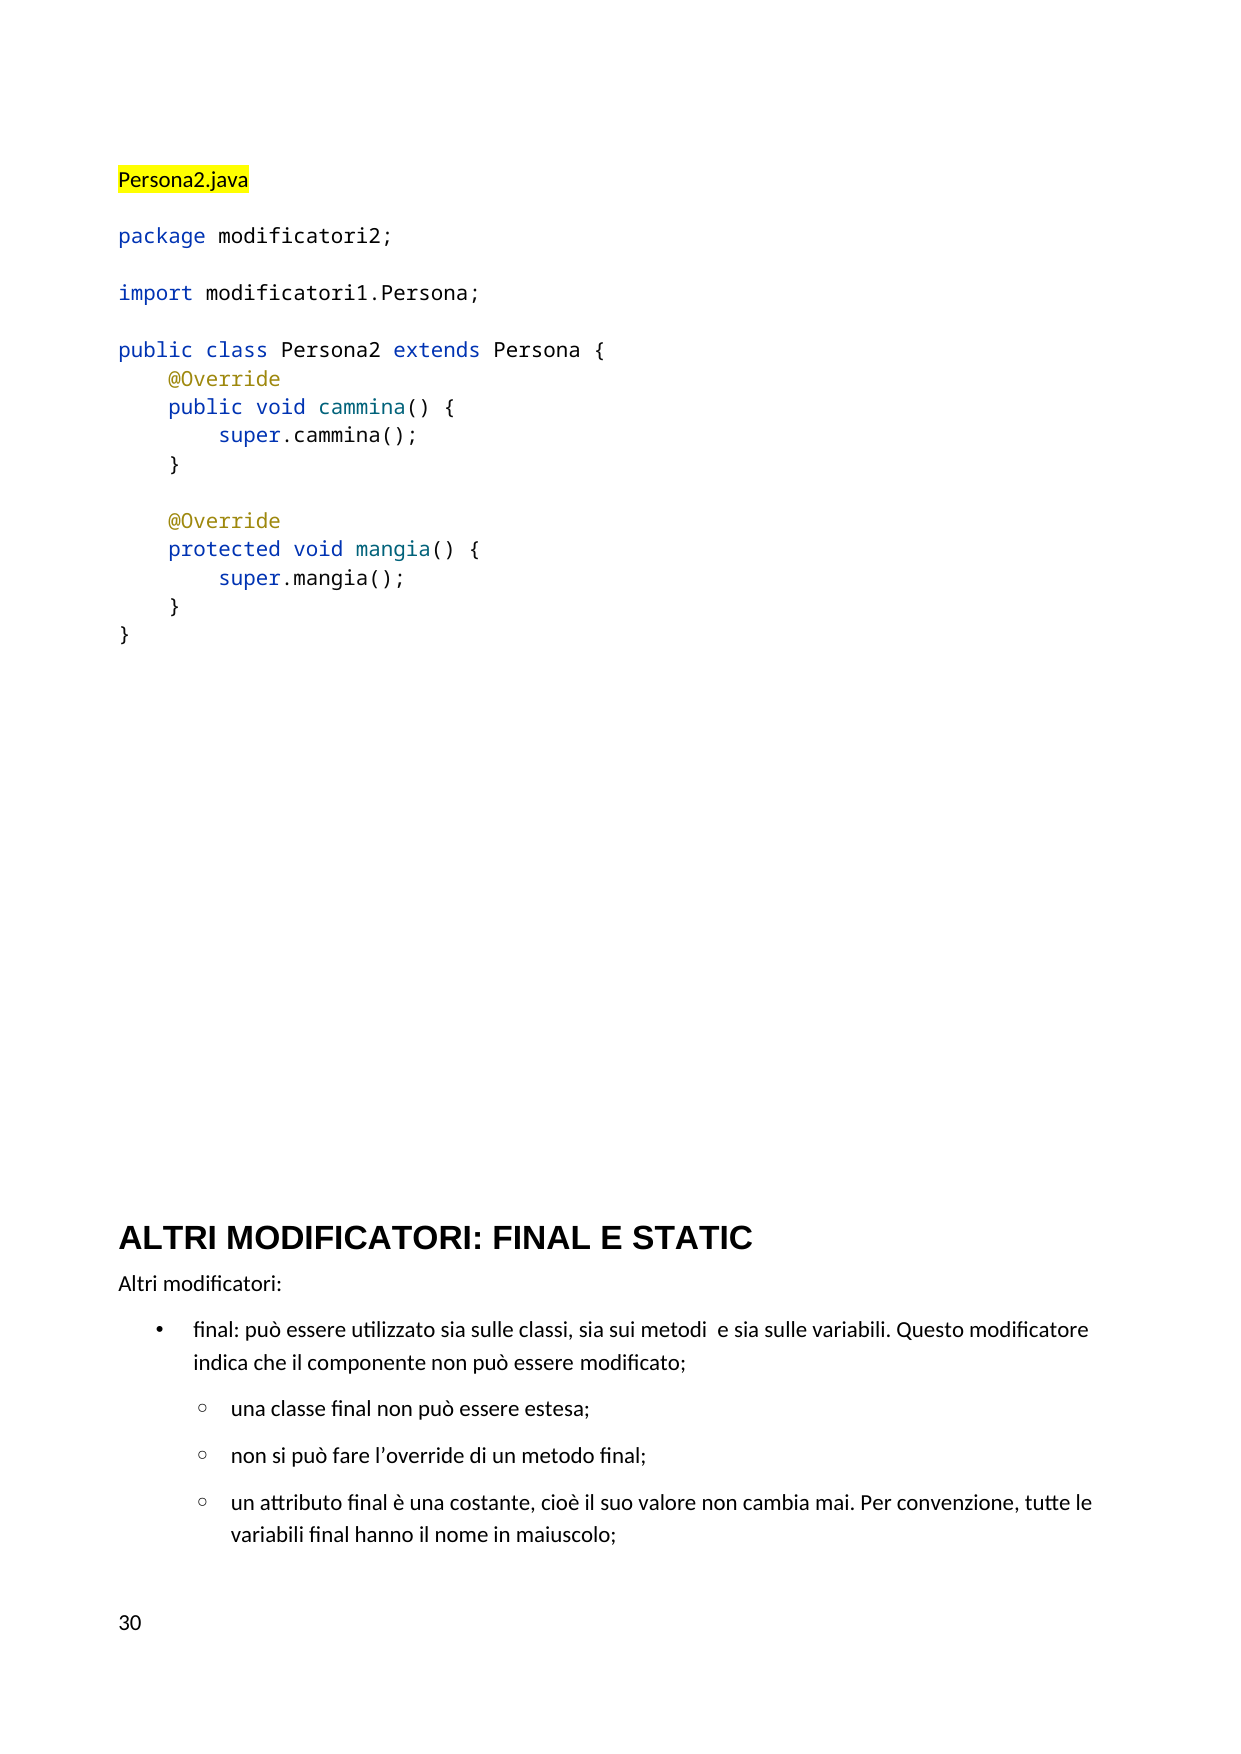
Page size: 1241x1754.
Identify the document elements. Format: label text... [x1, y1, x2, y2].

list final: può essere utilizzato sia sulle classi, sia sui metodi e sia sulle variabili. Questo modificatore indica che il componente non può essere modificato; [156, 1315, 1122, 1376]
list un attributo final è una costante, cioè il suo valore non cambia mai. Per convenzione, tutte le variabili final hanno il nome in maiuscolo; [193, 1488, 1122, 1548]
list una classe final non può essere estesa; [193, 1394, 1122, 1422]
list non si può fare l’override di un metodo final; [193, 1441, 1122, 1469]
text Persona2.java [118, 165, 1122, 193]
text Altri modificatori: [118, 1269, 1122, 1297]
subtitle ALTRI MODIFICATORI: FINAL E STATIC [118, 1217, 1122, 1256]
text package modificatori2; import modificatori1.Persona; public class Persona2 extends Persona { @Override public void cammina() { super.cammina(); } @Override protected void mangia() { super.mangia(); } } [118, 221, 1122, 648]
